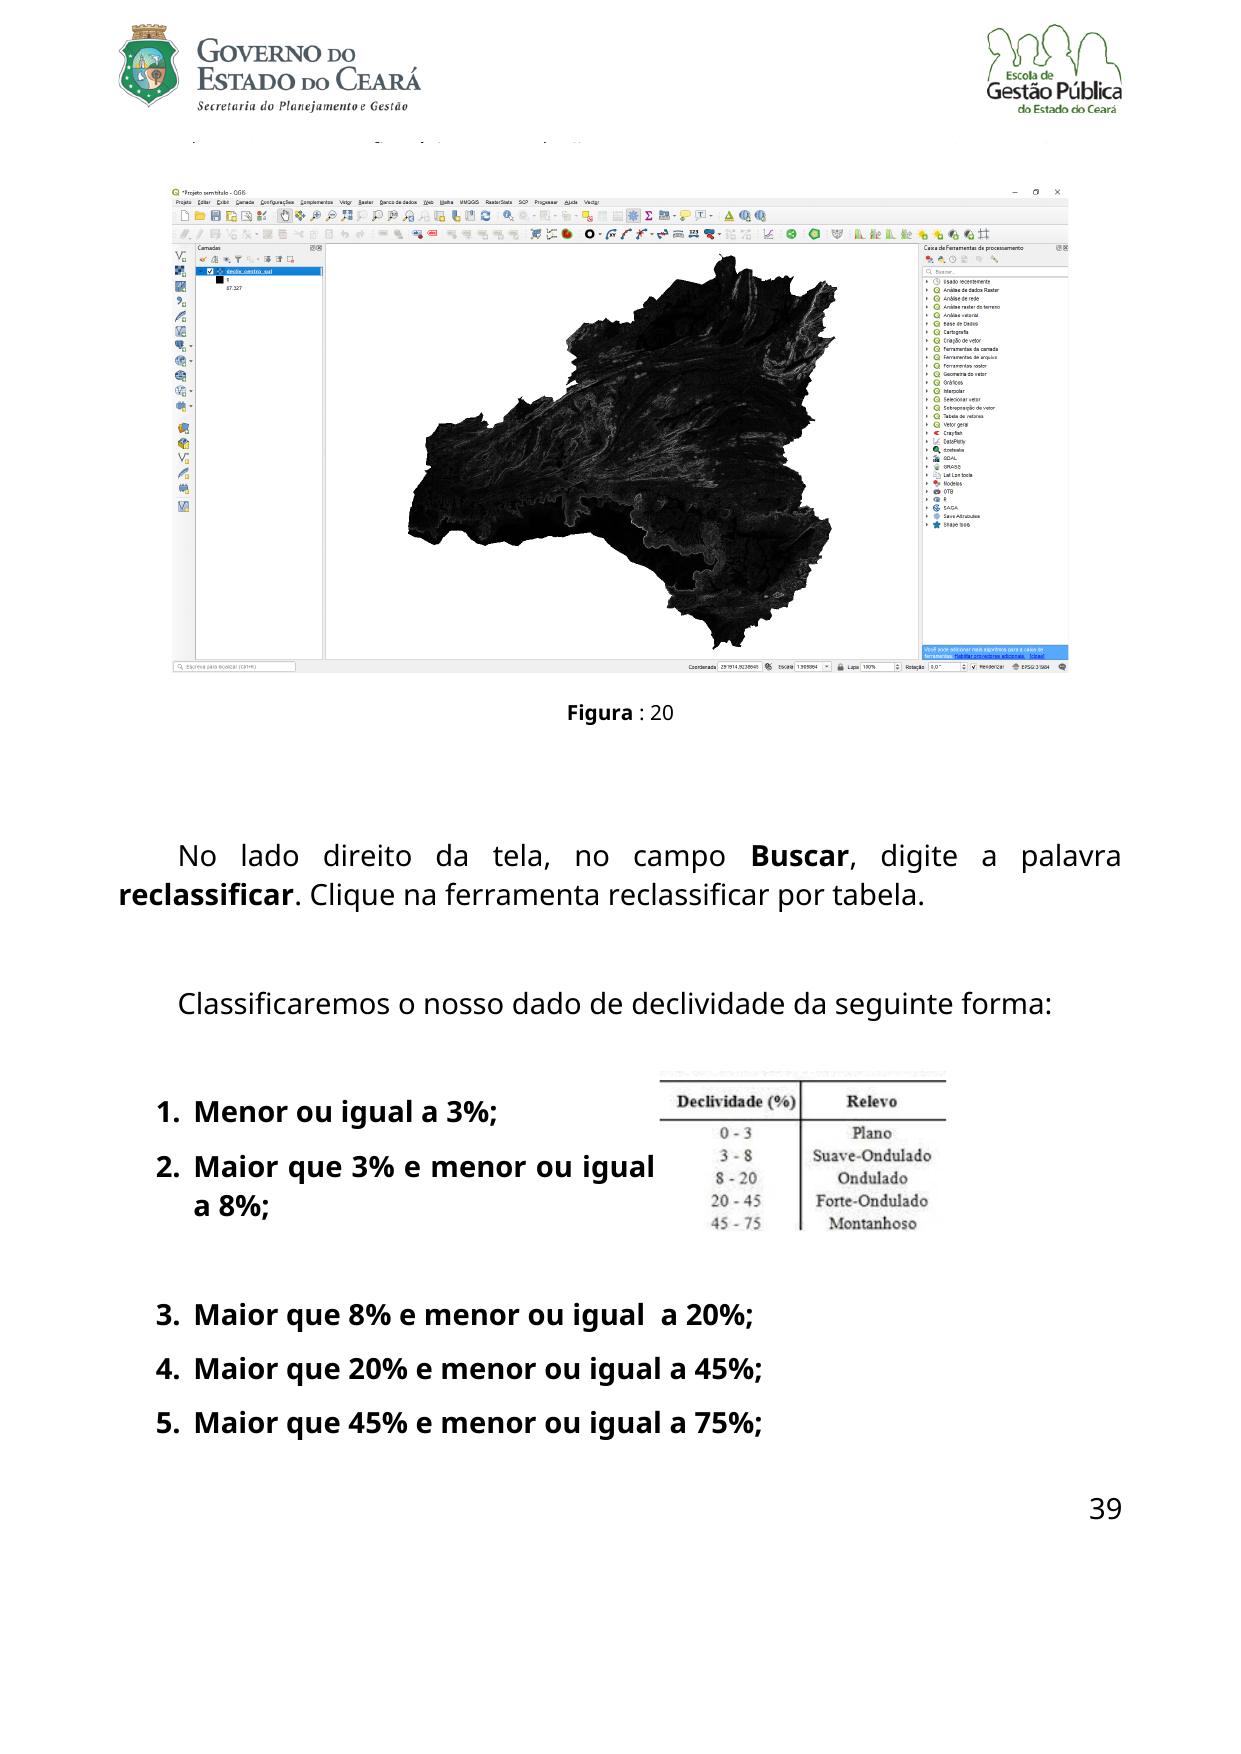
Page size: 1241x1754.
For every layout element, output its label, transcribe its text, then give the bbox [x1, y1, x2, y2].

list Maior que 8% e menor ou igual a 20%; [156, 1294, 1122, 1334]
list Maior que 3% e menor ou igual a 8%; [156, 1146, 656, 1225]
picture [171, 187, 1069, 673]
text No lado direito da tela, no campo Buscar, digite a palavra reclassificar. Clique na ferramenta reclassificar por tabela. [118, 835, 1122, 914]
list [954, 1092, 1122, 1131]
text Classificaremos o nosso dado de declividade da seguinte forma: [118, 983, 1122, 1023]
list Maior que 20% e menor ou igual a 45%; [156, 1348, 1122, 1388]
list Menor ou igual a 3%; [156, 1092, 656, 1131]
text Figura : 20 [172, 673, 1068, 726]
picture [656, 1070, 954, 1243]
list [954, 1146, 1122, 1225]
picture [118, 24, 1122, 113]
list Maior que 45% e menor ou igual a 75%; [156, 1403, 1122, 1442]
